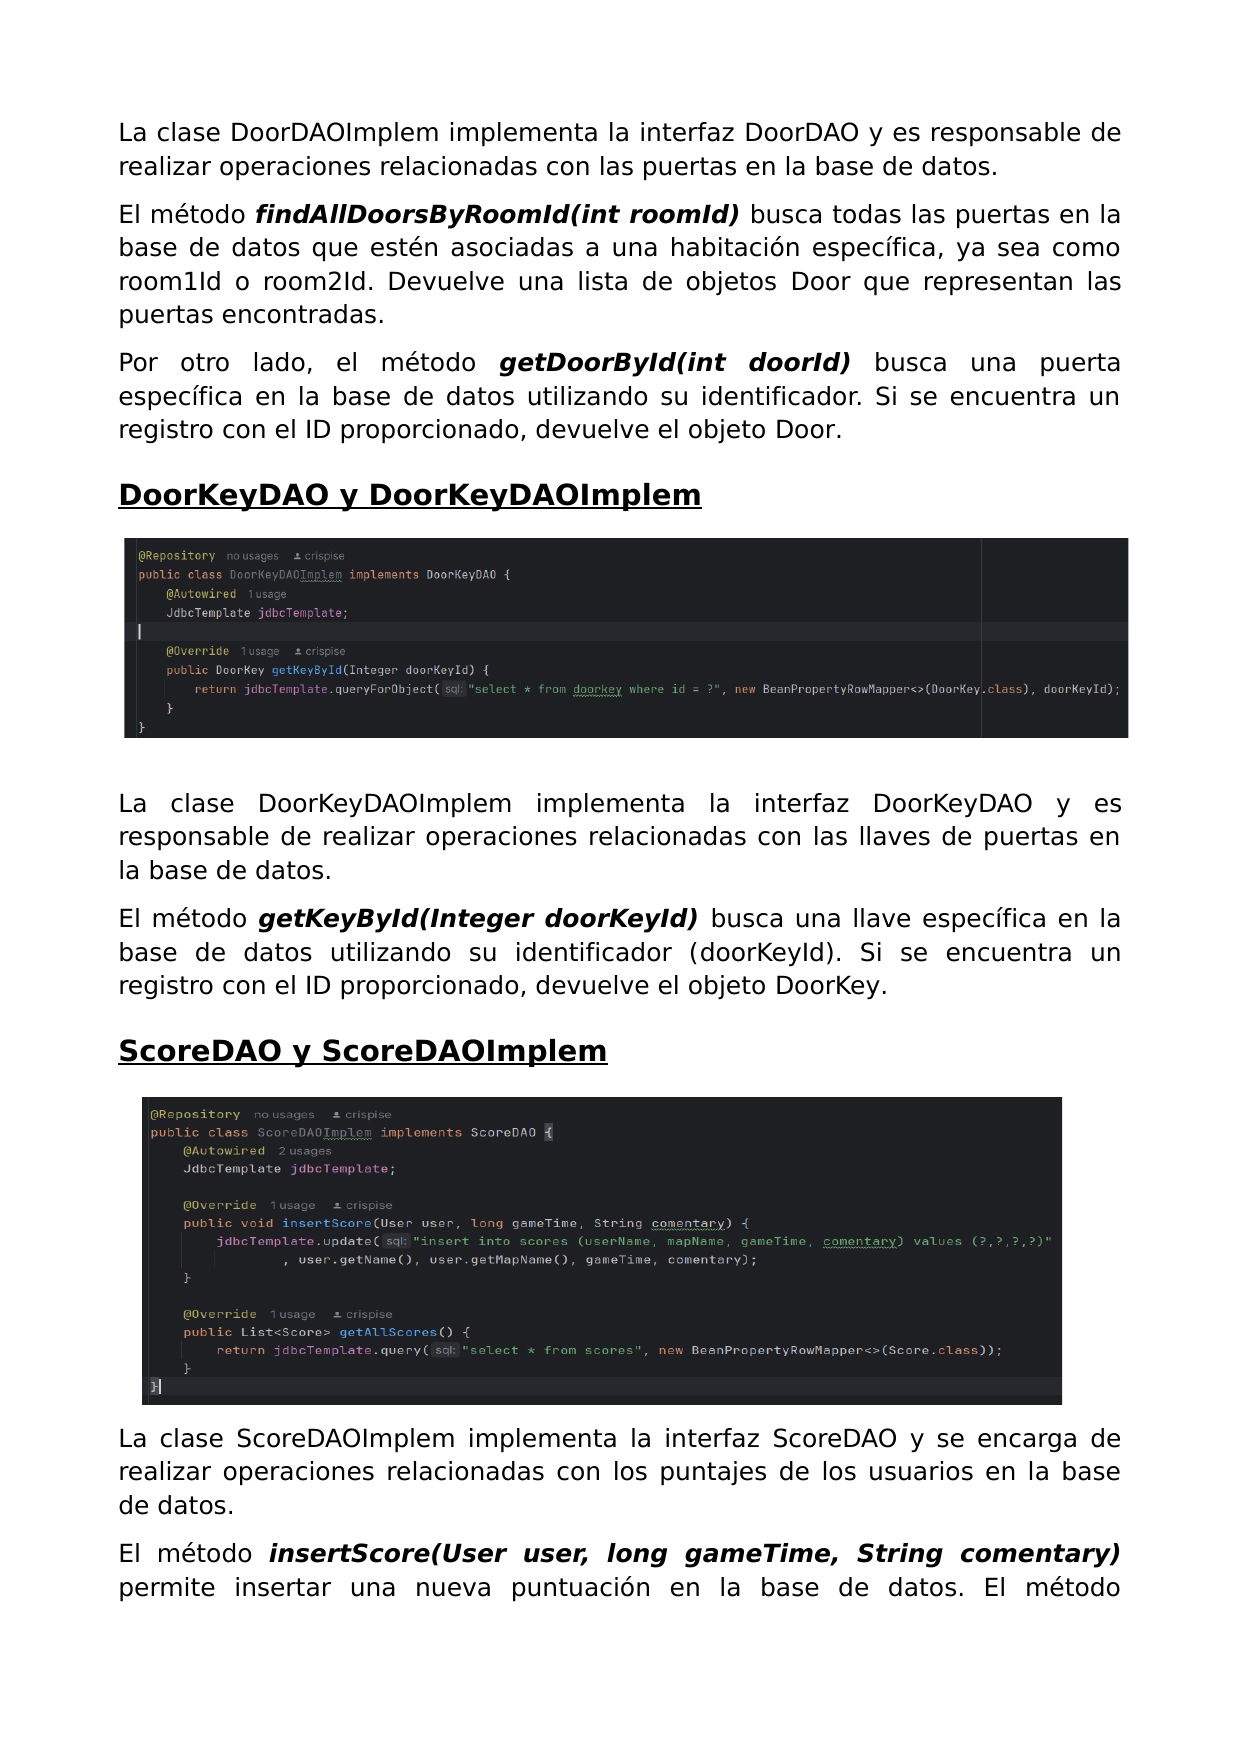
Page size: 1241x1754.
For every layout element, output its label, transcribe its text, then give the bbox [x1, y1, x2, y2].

text La clase ScoreDAOImplem implementa la interfaz ScoreDAO y se encarga de realizar operaciones relacionadas con los puntajes de los usuarios en la base de datos. [118, 1424, 1122, 1520]
subtitle DoorKeyDAO y DoorKeyDAOImplem [118, 478, 1122, 512]
text Por otro lado, el método getDoorById(int doorId) busca una puerta específica en la base de datos utilizando su identificador. Si se encuentra un registro con el ID proporcionado, devuelve el objeto Door. [118, 348, 1122, 445]
picture [124, 538, 1129, 738]
text El método insertScore(User user, long gameTime, String comentary) permite insertar una nueva puntuación en la base de datos. El método [118, 1539, 1122, 1602]
text La clase DoorDAOImplem implementa la interfaz DoorDAO y es responsable de realizar operaciones relacionadas con las puertas en la base de datos. [118, 118, 1122, 181]
text La clase DoorKeyDAOImplem implementa la interfaz DoorKeyDAO y es responsable de realizar operaciones relacionadas con las llaves de puertas en la base de datos. [118, 789, 1122, 885]
text El método getKeyById(Integer doorKeyId) busca una llave específica en la base de datos utilizando su identificador (doorKeyId). Si se encuentra un registro con el ID proporcionado, devuelve el objeto DoorKey. [118, 904, 1122, 1001]
text El método findAllDoorsByRoomId(int roomId) busca todas las puertas en la base de datos que estén asociadas a una habitación específica, ya sea como room1Id o room2Id. Devuelve una lista de objetos Door que representan las puertas encontradas. [118, 200, 1122, 329]
picture [142, 1097, 1063, 1405]
subtitle ScoreDAO y ScoreDAOImplem [118, 1034, 1122, 1068]
